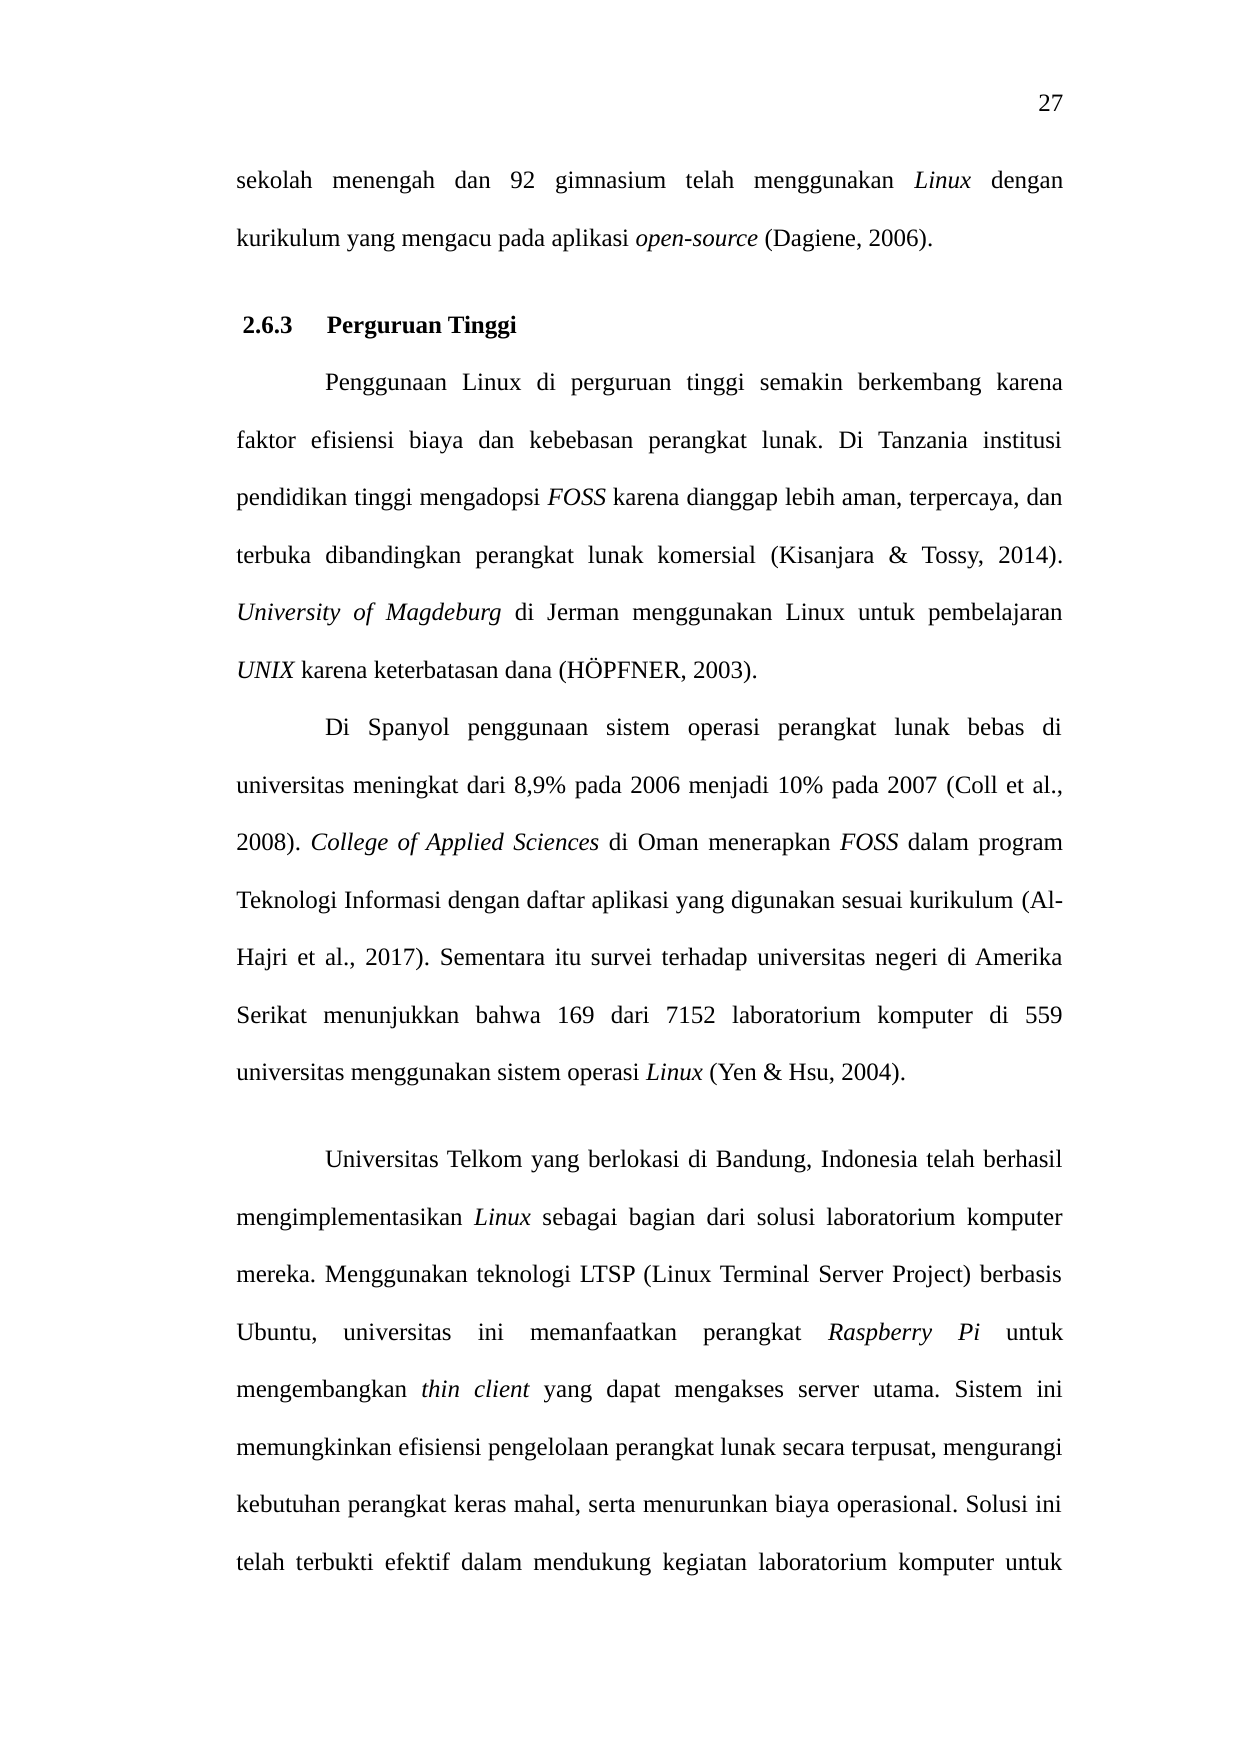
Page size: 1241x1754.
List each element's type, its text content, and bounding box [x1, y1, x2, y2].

text sekolah menengah dan 92 gimnasium telah menggunakan Linux dengan kurikulum yang mengacu pada aplikasi open-source (Dagiene, 2006)⁠. [236, 165, 1063, 252]
text Universitas Telkom yang berlokasi di Bandung, Indonesia telah berhasil mengimplementasikan Linux sebagai bagian dari solusi laboratorium komputer mereka. Menggunakan teknologi LTSP (Linux Terminal Server Project) berbasis Ubuntu, universitas ini memanfaatkan perangkat Raspberry Pi untuk mengembangkan thin client yang dapat mengakses server utama. Sistem ini memungkinkan efisiensi pengelolaan perangkat lunak secara terpusat, mengurangi kebutuhan perangkat keras mahal, serta menurunkan biaya operasional. Solusi ini telah terbukti efektif dalam mendukung kegiatan laboratorium komputer untuk [236, 1144, 1063, 1576]
text Di Spanyol penggunaan sistem operasi perangkat lunak bebas di universitas meningkat dari 8,9% pada 2006 menjadi 10% pada 2007 (Coll et al., 2008)⁠. College of Applied Sciences di Oman menerapkan FOSS dalam program Teknologi Informasi dengan daftar aplikasi yang digunakan sesuai kurikulum (Al-Hajri et al., 2017)⁠. Sementara itu survei terhadap universitas negeri di Amerika Serikat menunjukkan bahwa 169 dari 7152 laboratorium komputer di 559 universitas menggunakan sistem operasi Linux (Yen & Hsu, 2004)⁠. [236, 712, 1063, 1086]
subtitle Perguruan Tinggi [236, 310, 1063, 338]
text Penggunaan Linux di perguruan tinggi semakin berkembang karena faktor efisiensi biaya dan kebebasan perangkat lunak. Di Tanzania institusi pendidikan tinggi mengadopsi FOSS karena dianggap lebih aman, terpercaya, dan terbuka dibandingkan perangkat lunak komersial (Kisanjara & Tossy, 2014)⁠. University of Magdeburg di Jerman menggunakan Linux untuk pembelajaran UNIX karena keterbatasan dana (HÖPFNER, 2003)⁠. [236, 367, 1063, 683]
